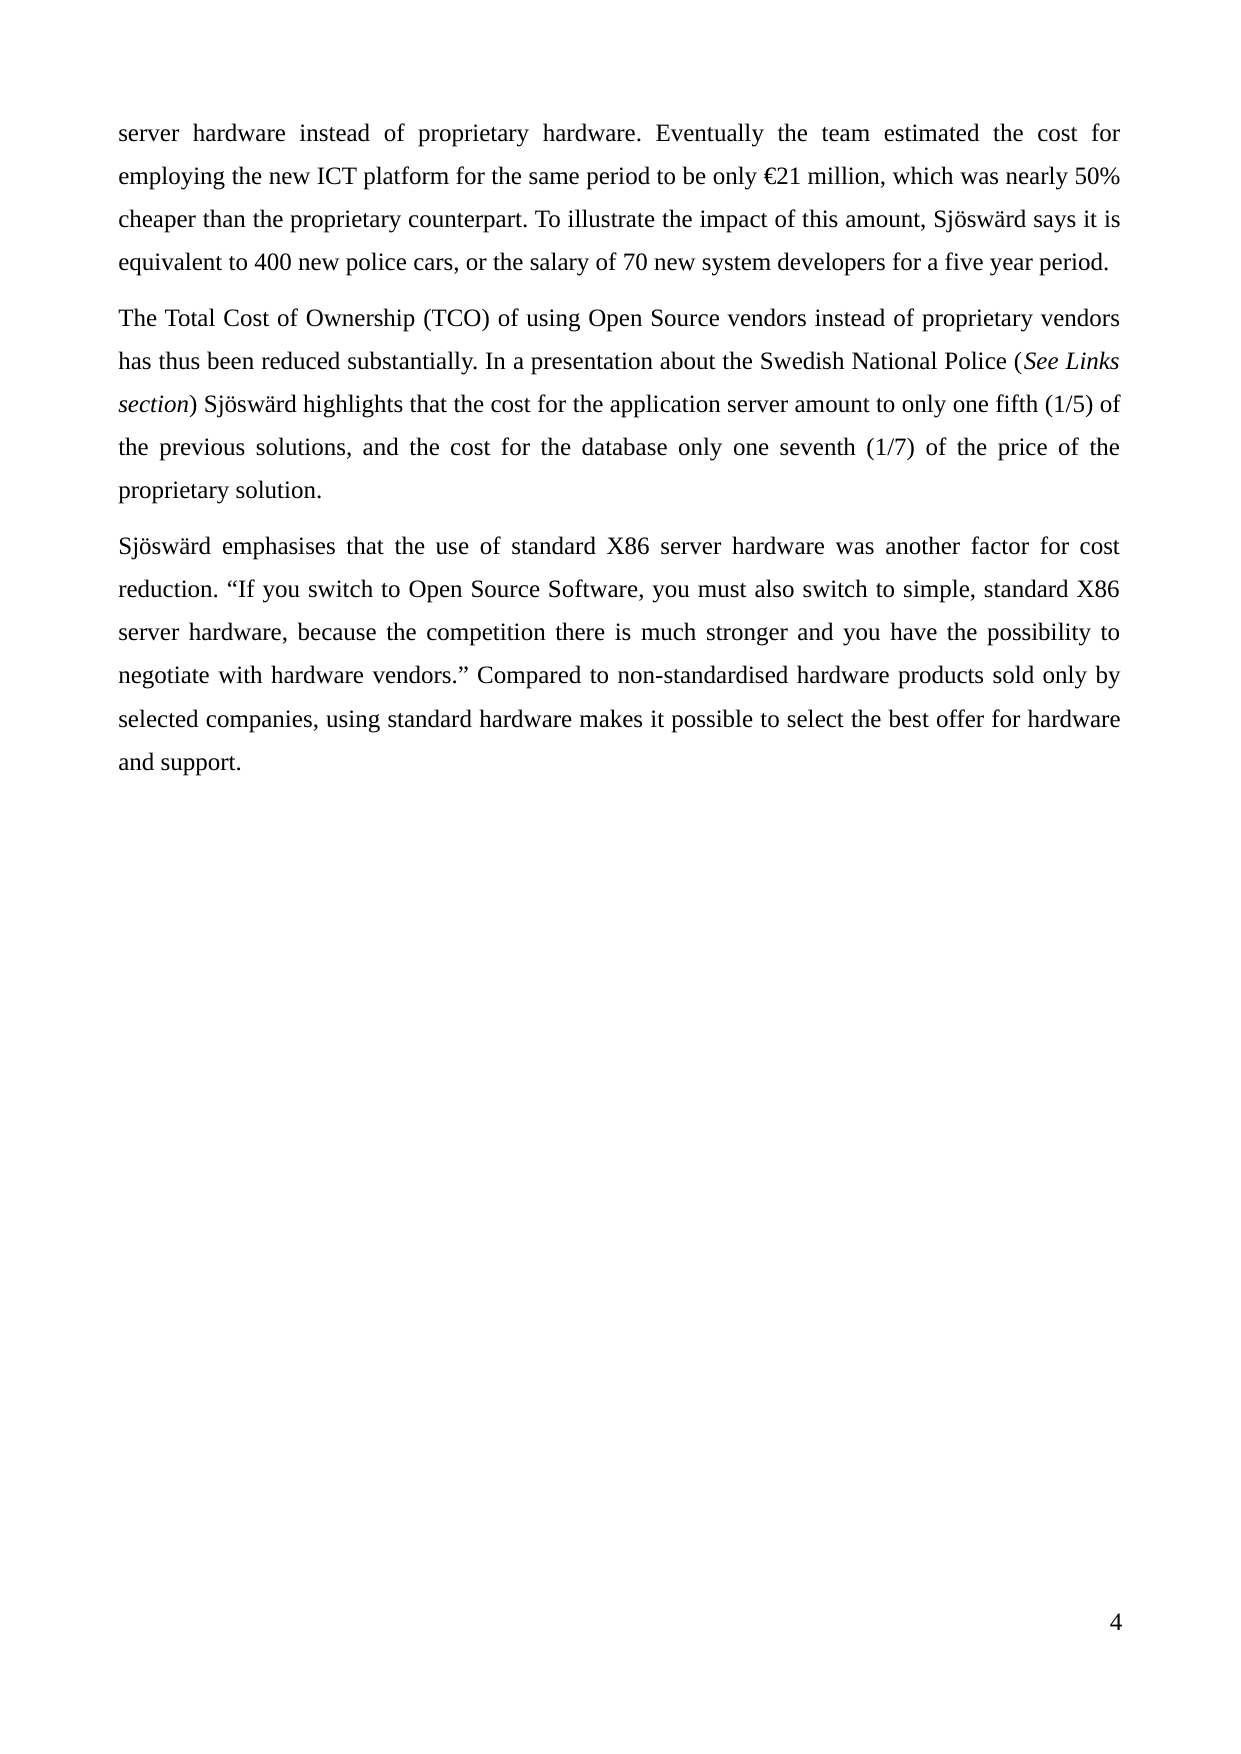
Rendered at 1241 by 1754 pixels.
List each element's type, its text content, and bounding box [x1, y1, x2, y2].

text The Total Cost of Ownership (TCO) of using Open Source vendors instead of proprietary vendors has thus been reduced substantially. In a presentation about the Swedish National Police (See Links section) Sjöswärd highlights that the cost for the application server amount to only one fifth (1/5) of the previous solutions, and the cost for the database only one seventh (1/7) of the price of the proprietary solution. [118, 303, 1122, 504]
text server hardware instead of proprietary hardware. Eventually the team estimated the cost for employing the new ICT platform for the same period to be only €21 million, which was nearly 50% cheaper than the proprietary counterpart. To illustrate the impact of this amount, Sjöswärd says it is equivalent to 400 new police cars, or the salary of 70 new system developers for a five year period. [118, 118, 1122, 276]
text Sjöswärd emphasises that the use of standard X86 server hardware was another factor for cost reduction. “If you switch to Open Source Software, you must also switch to simple, standard X86 server hardware, because the competition there is much stronger and you have the possibility to negotiate with hardware vendors.” Compared to non-standardised hardware products sold only by selected companies, using standard hardware makes it possible to select the best offer for hardware and support. [118, 531, 1122, 776]
